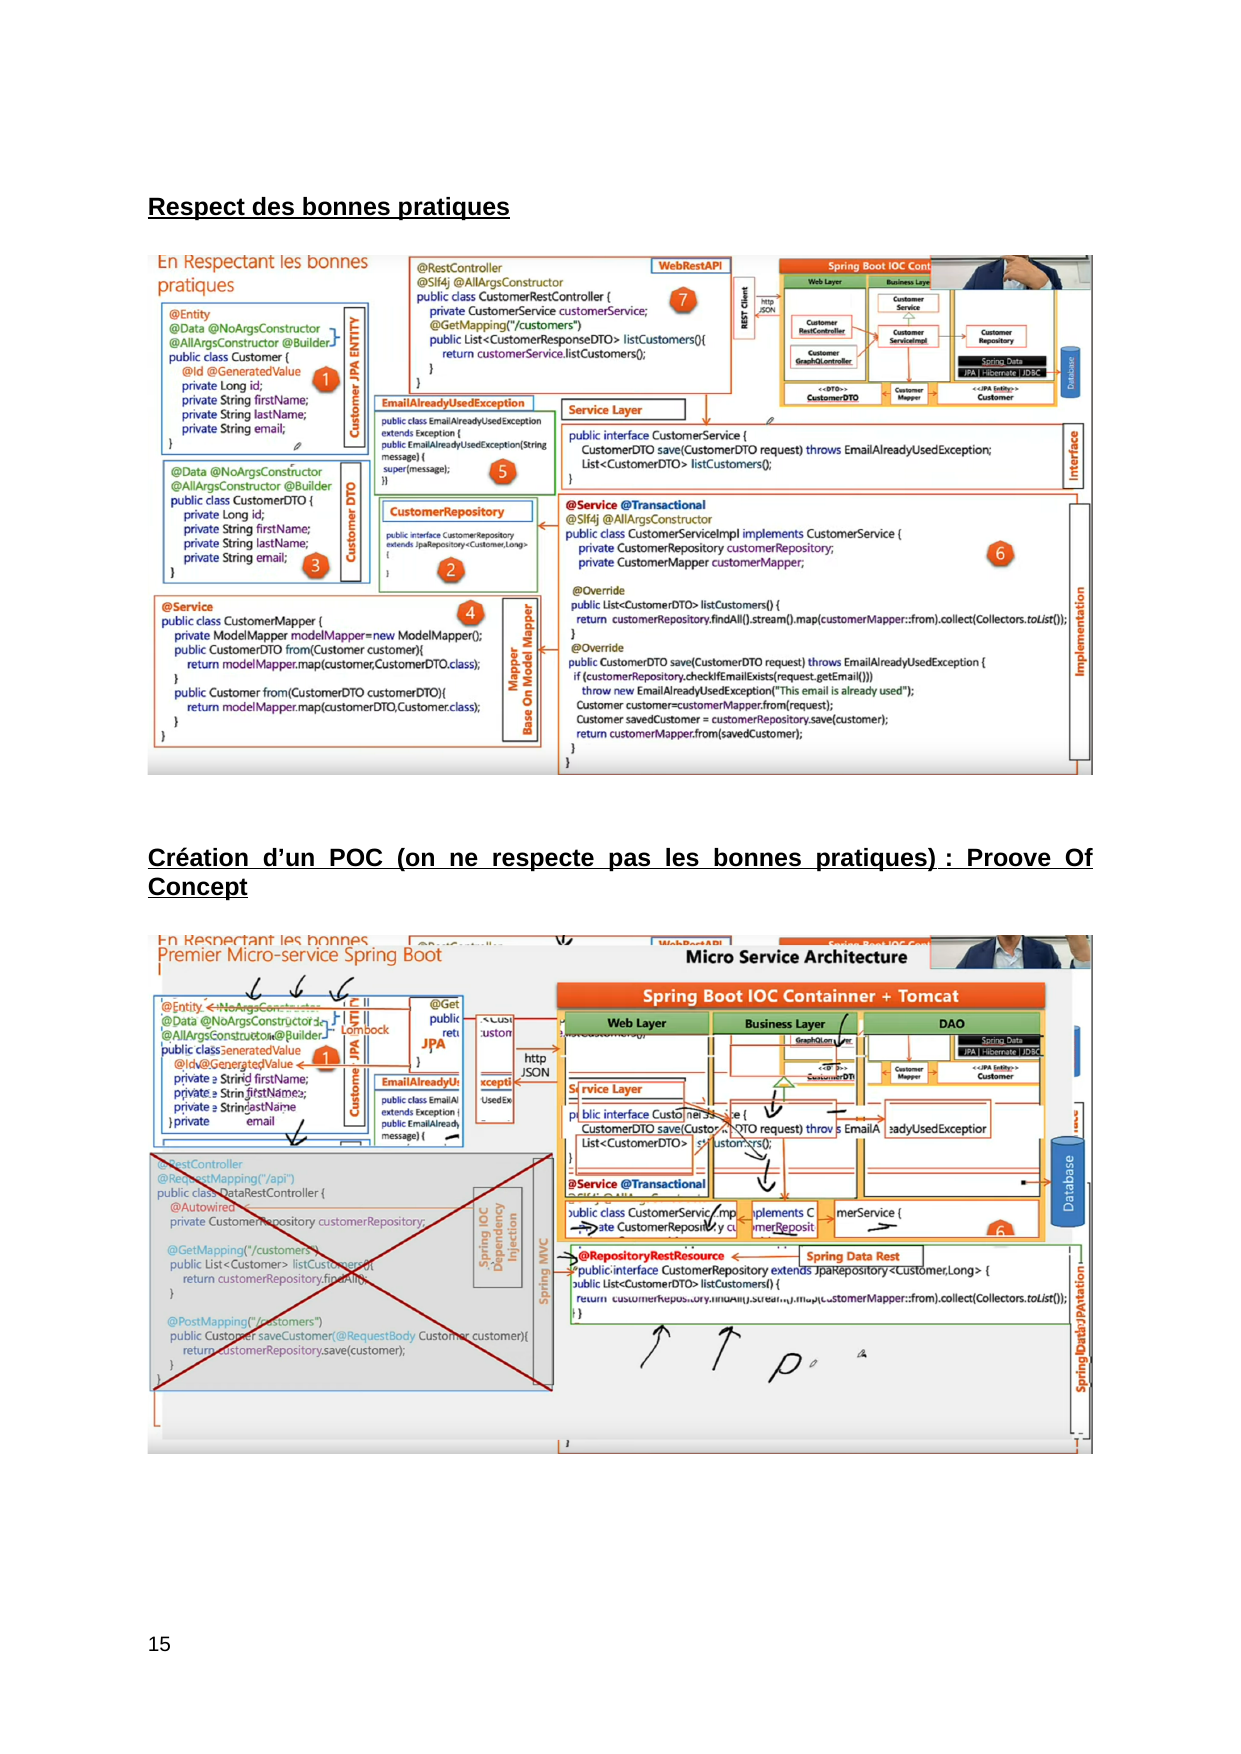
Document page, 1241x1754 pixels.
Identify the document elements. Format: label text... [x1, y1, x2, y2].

subtitle Concept [148, 869, 1093, 901]
picture [147, 255, 1093, 775]
picture [147, 935, 1093, 1454]
subtitle Création d’un POC (on ne respecte pas les bonnes pratiques) : Proove Of [148, 843, 1093, 868]
subtitle Respect des bonnes pratiques [148, 192, 1093, 221]
